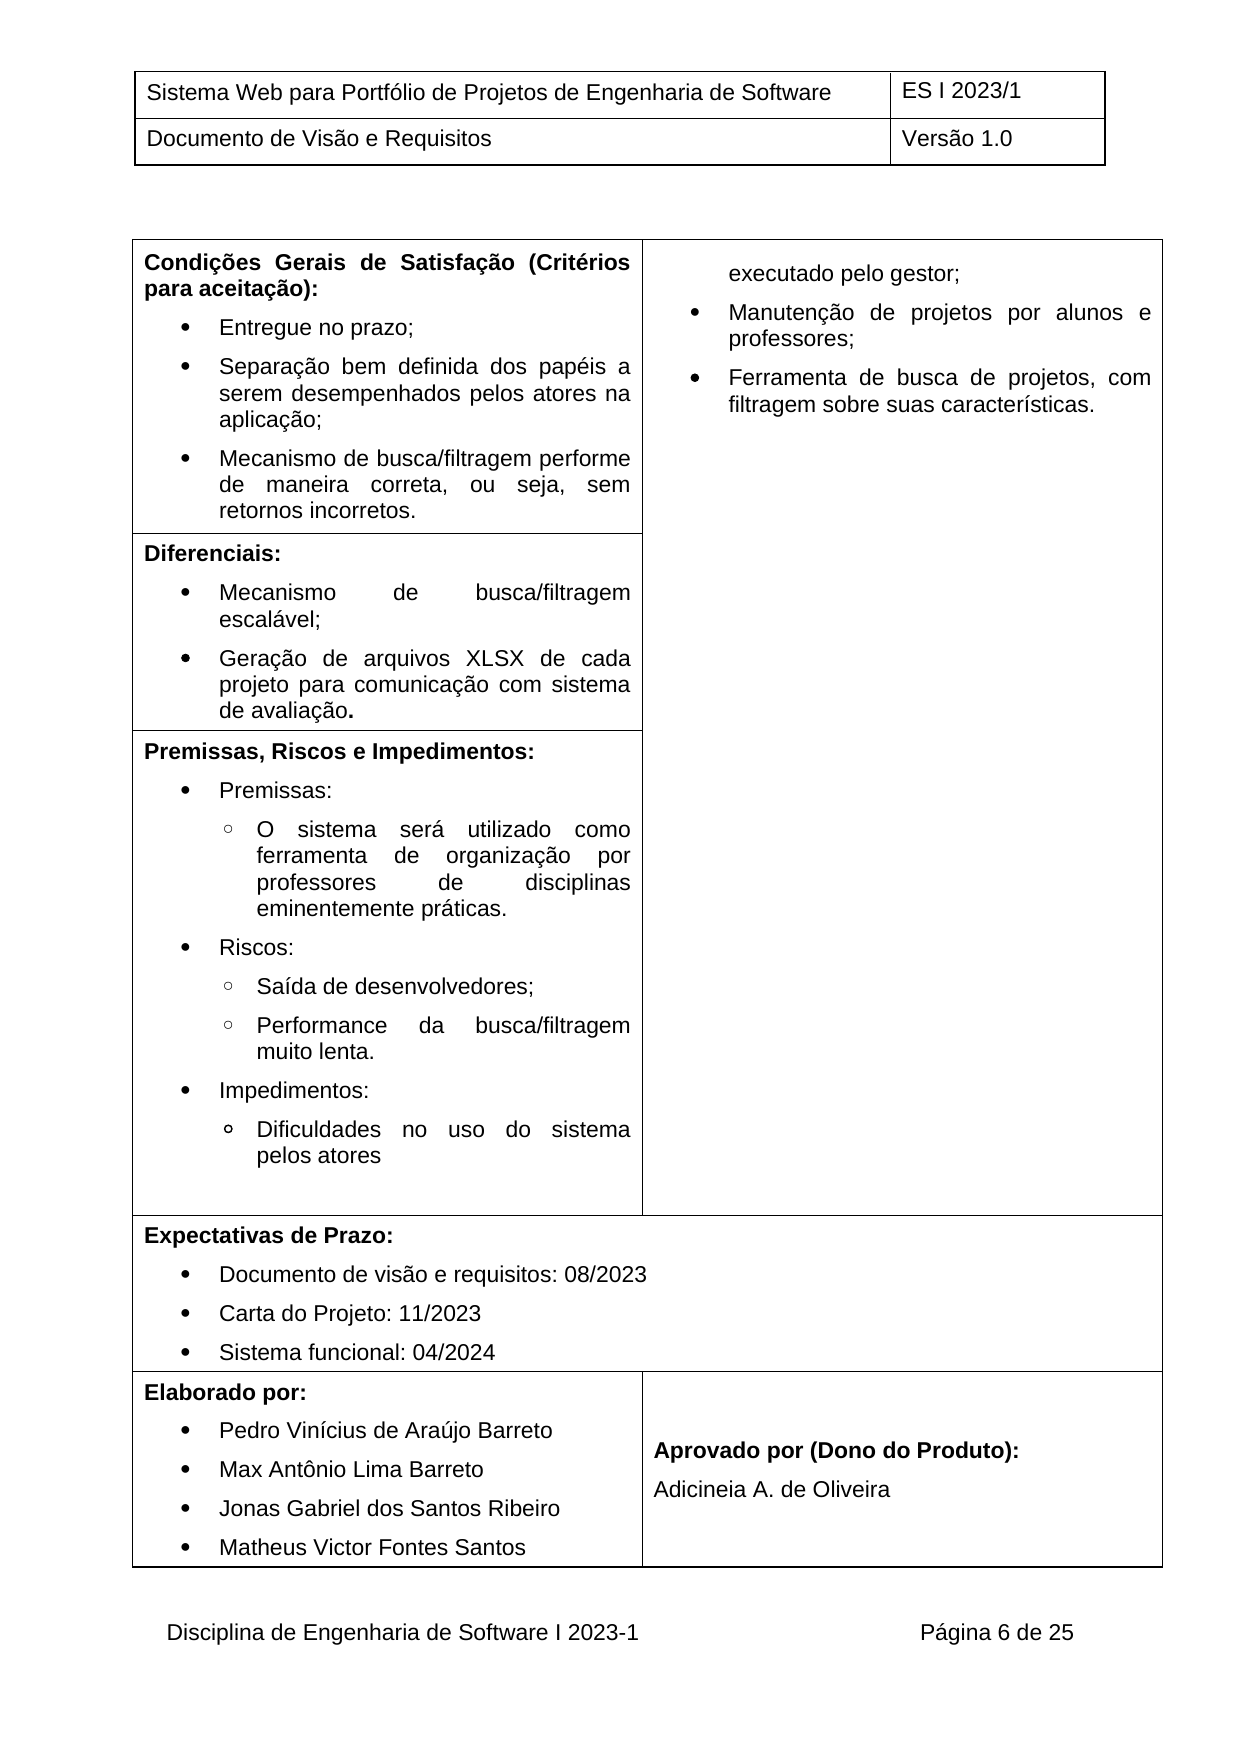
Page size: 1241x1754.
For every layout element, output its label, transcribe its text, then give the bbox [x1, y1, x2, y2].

table_cell Diferenciais: Mecanismo de busca/filtragem escalável; Geração de arquivos XLSX de cada projeto para comunicação com sistema de avaliação. [133, 534, 642, 730]
table_cell Premissas, Riscos e Impedimentos: Premissas: O sistema será utilizado como ferramenta de organização por professores de disciplinas eminentemente práticas. Riscos: Saída de desenvolvedores; Performance da busca/filtragem muito lenta. Impedimentos: Dificuldades no uso do sistema pelos atores [133, 731, 642, 1215]
table_cell Expectativas de Prazo: Documento de visão e requisitos: 08/2023 Carta do Projeto: 11/2023 Sistema funcional: 04/2024 [133, 1216, 1162, 1371]
table_cell executado pelo gestor; Manutenção de projetos por alunos e professores; Ferramenta de busca de projetos, com filtragem sobre suas características. [643, 240, 1162, 1215]
table_cell Elaborado por: Pedro Vinícius de Araújo Barreto Max Antônio Lima Barreto Jonas Gabriel dos Santos Ribeiro Matheus Victor Fontes Santos [133, 1372, 642, 1566]
table_cell Condições Gerais de Satisfação (Critérios para aceitação): Entregue no prazo; Separação bem definida dos papéis a serem desempenhados pelos atores na aplicação; Mecanismo de busca/filtragem performe de maneira correta, ou seja, sem retornos incorretos. [133, 240, 642, 533]
table_cell Aprovado por (Dono do Produto): Adicineia A. de Oliveira [643, 1372, 1162, 1566]
